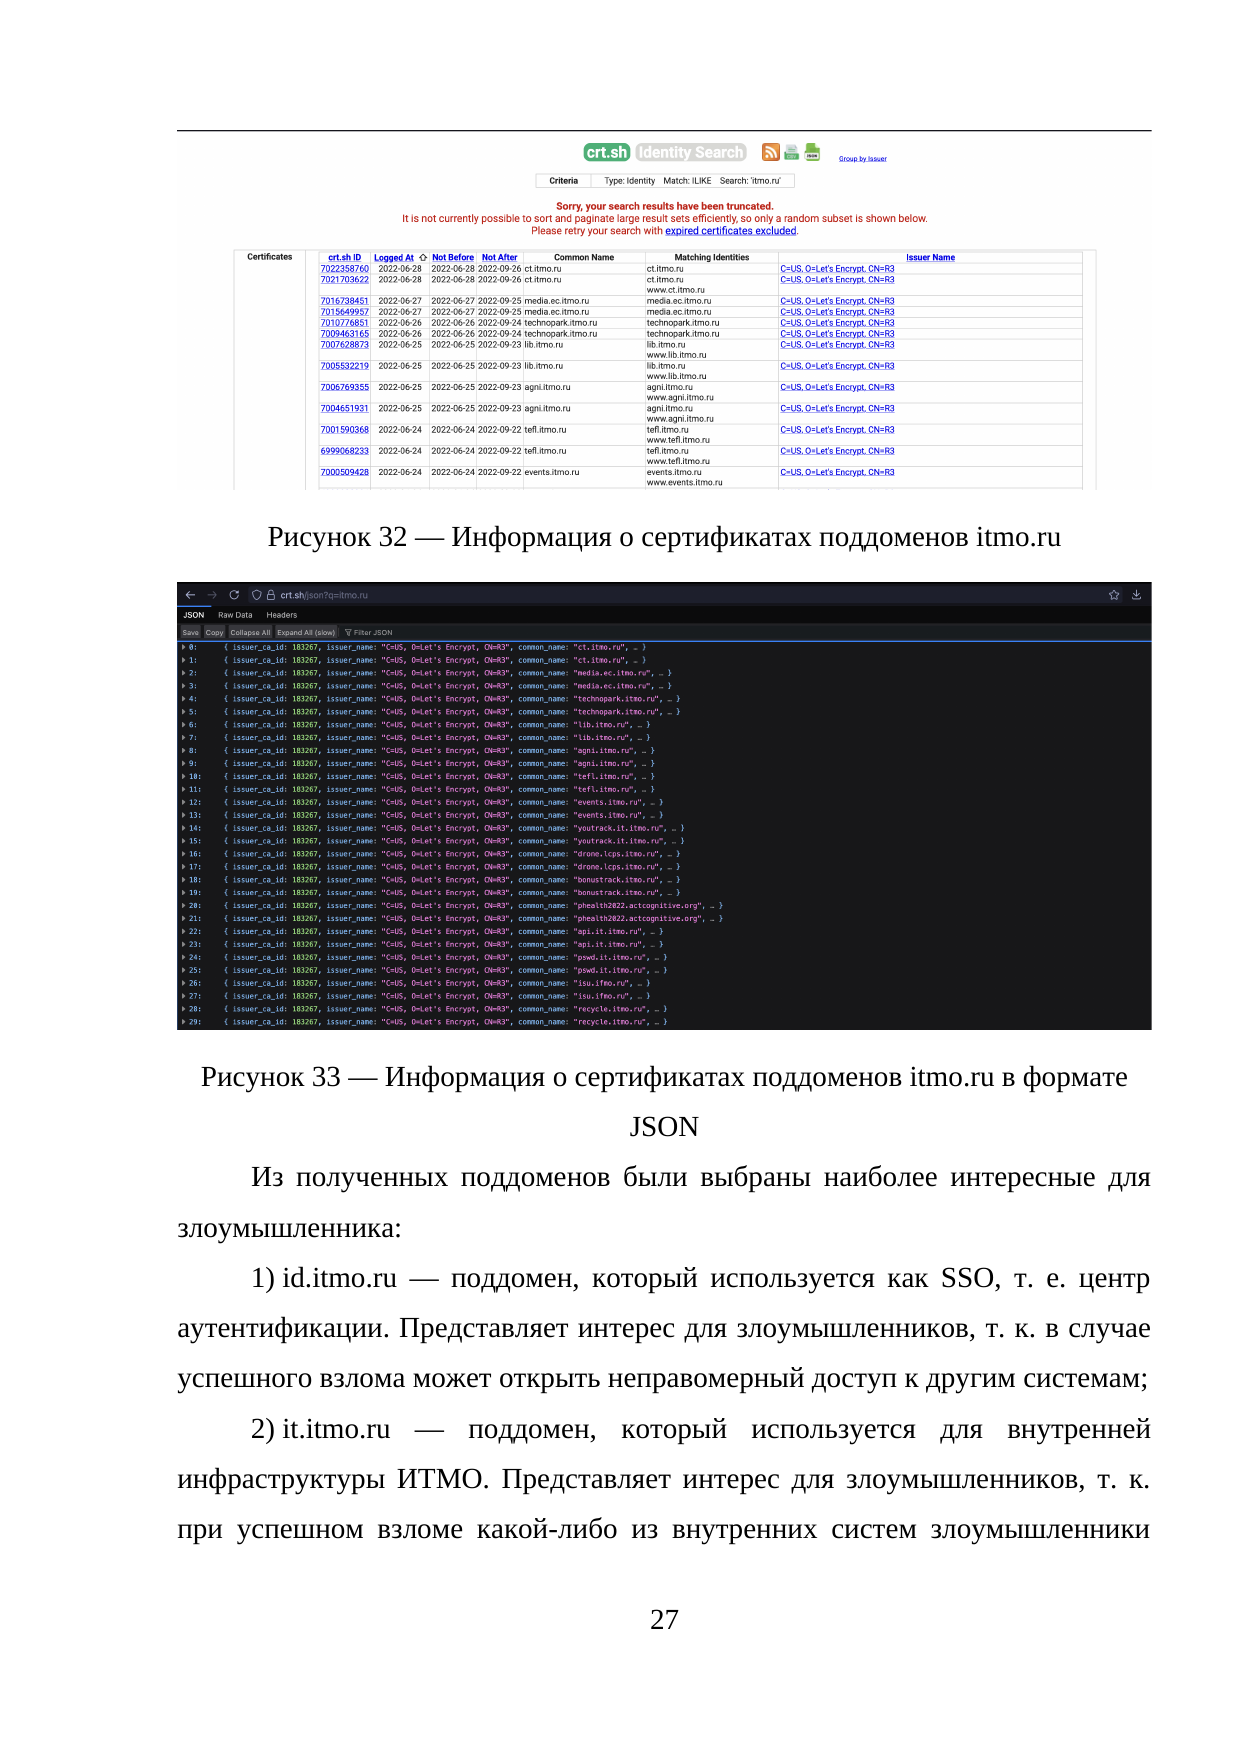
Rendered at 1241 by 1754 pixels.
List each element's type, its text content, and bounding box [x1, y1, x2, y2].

text Из полученных поддоменов были выбраны наиболее интересные для злоумышленника: [177, 1159, 1152, 1243]
list id.itmo.ru — поддомен, который используется как SSO, т. е. центр аутентификации. Представляет интерес для злоумышленников, т. к. в случае успешного взлома может открыть неправомерный доступ к другим системам; [177, 1260, 1152, 1394]
list it.itmo.ru — поддомен, который используется для внутренней инфраструктуры ИТМО. Представляет интерес для злоумышленников, т. к. при успешном взломе какой-либо из внутренних систем злоумышленники [177, 1411, 1152, 1545]
picture [177, 130, 1152, 490]
text Рисунок 32 — Информация о сертификатах поддоменов itmo.ru [177, 490, 1152, 553]
text Рисунок 33 — Информация о сертификатах поддоменов itmo.ru в формате JSON [177, 1030, 1152, 1143]
picture [177, 582, 1152, 1030]
